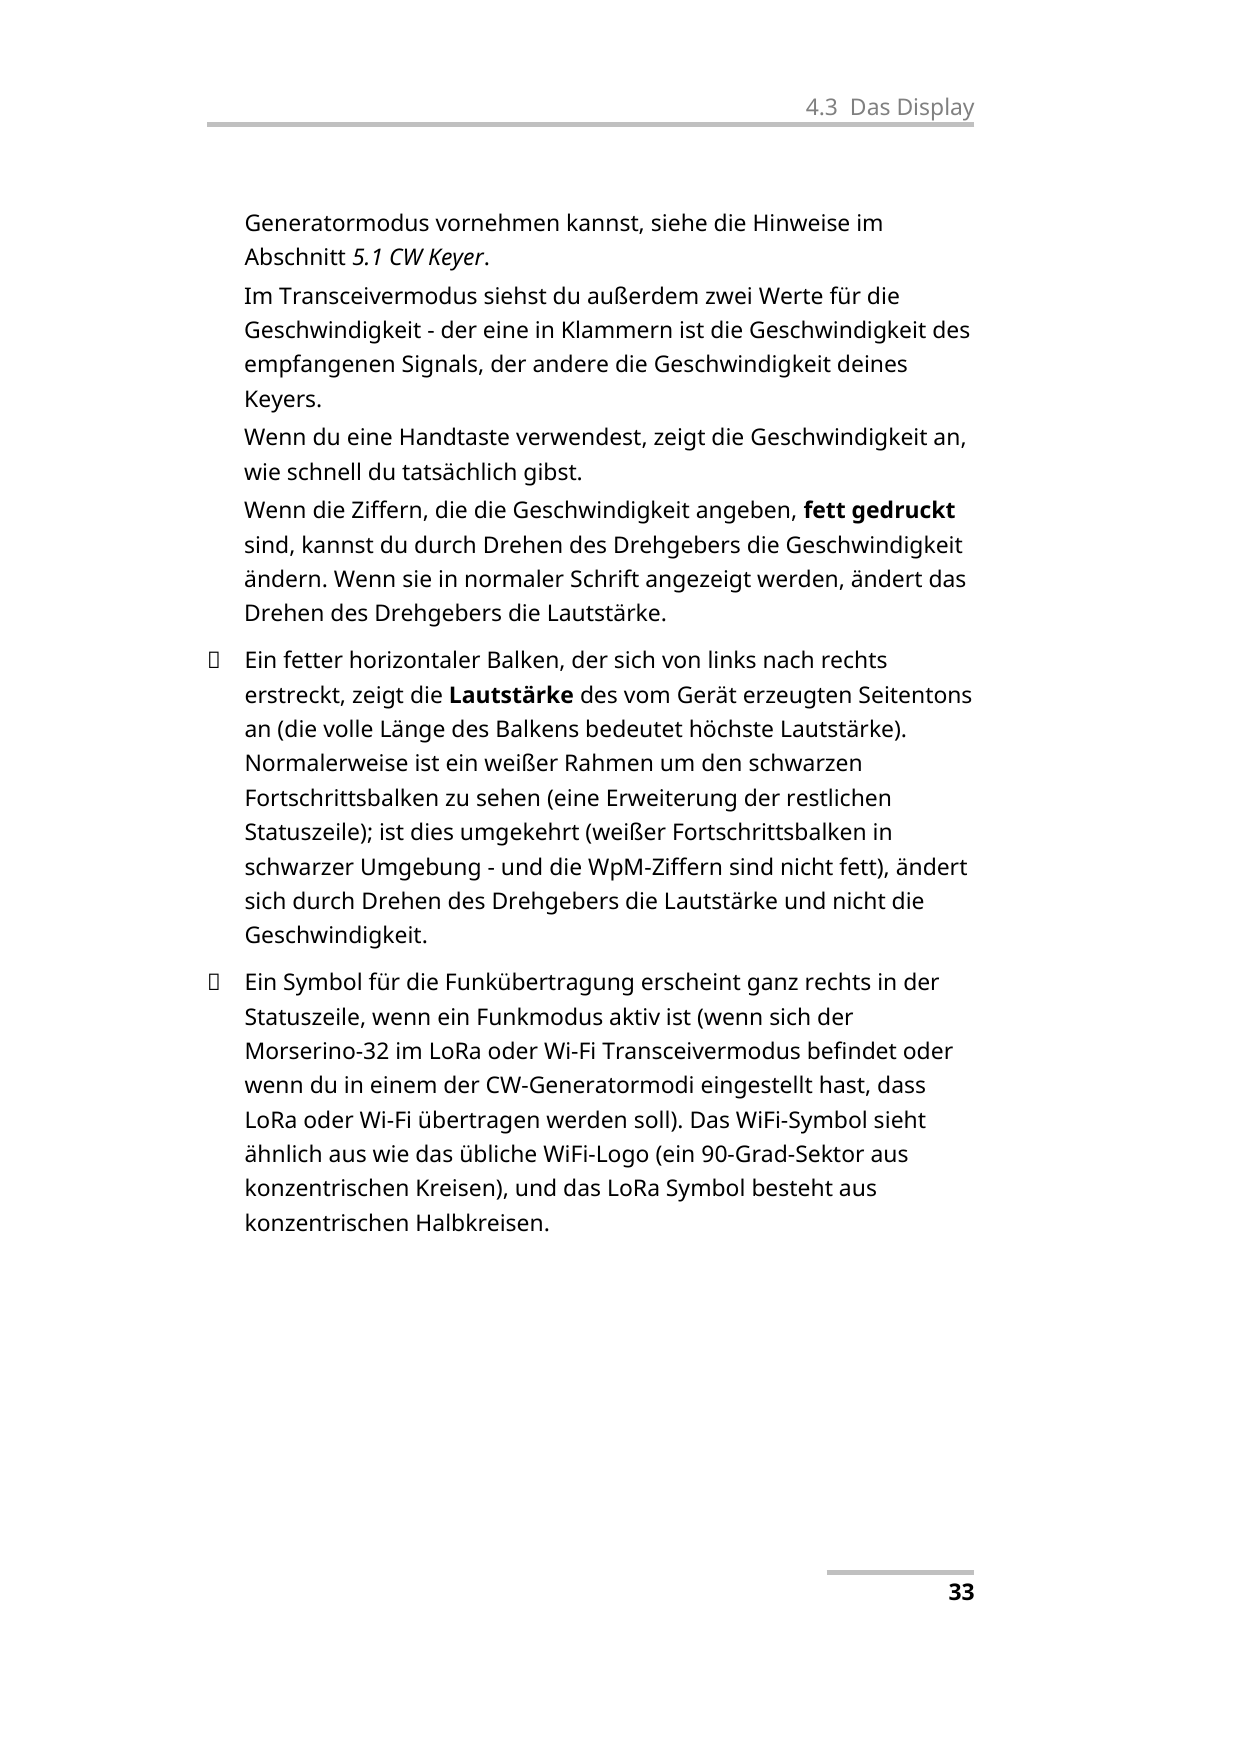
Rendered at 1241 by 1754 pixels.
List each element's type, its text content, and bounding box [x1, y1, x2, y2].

list Generatormodus vornehmen kannst, siehe die Hinweise im Abschnitt 5.1 CW Keyer. [207, 207, 974, 272]
list Im Transceivermodus siehst du außerdem zwei Werte für die Geschwindigkeit - der eine in Klammern ist die Geschwindigkeit des empfangenen Signals, der andere die Geschwindigkeit deines Keyers. [244, 280, 974, 414]
list Ein Symbol für die Funkübertragung erscheint ganz rechts in der Statuszeile, wenn ein Funkmodus aktiv ist (wenn sich der Morserino-32 im LoRa oder Wi-Fi Transceivermodus befindet oder wenn du in einem der CW-Generatormodi eingestellt hast, dass LoRa oder Wi-Fi übertragen werden soll). Das WiFi-Symbol sieht ähnlich aus wie das übliche WiFi-Logo (ein 90-Grad-Sektor aus konzentrischen Kreisen), und das LoRa Symbol besteht aus konzentrischen Halbkreisen. [207, 966, 974, 1238]
list Wenn du eine Handtaste verwendest, zeigt die Geschwindigkeit an, wie schnell du tatsächlich gibst. [244, 421, 974, 487]
list Wenn die Ziffern, die die Geschwindigkeit angeben, fett gedruckt sind, kannst du durch Drehen des Drehgebers die Geschwindigkeit ändern. Wenn sie in normaler Schrift angezeigt werden, ändert das Drehen des Drehgebers die Lautstärke. [244, 494, 974, 629]
list Ein fetter horizontaler Balken, der sich von links nach rechts erstreckt, zeigt die Lautstärke des vom Gerät erzeugten Seitentons an (die volle Länge des Balkens bedeutet höchste Lautstärke). Normalerweise ist ein weißer Rahmen um den schwarzen Fortschrittsbalken zu sehen (eine Erweiterung der restlichen Statuszeile); ist dies umgekehrt (weißer Fortschrittsbalken in schwarzer Umgebung - und die WpM-Ziffern sind nicht fett), ändert sich durch Drehen des Drehgebers die Lautstärke und nicht die Geschwindigkeit. [207, 644, 974, 951]
